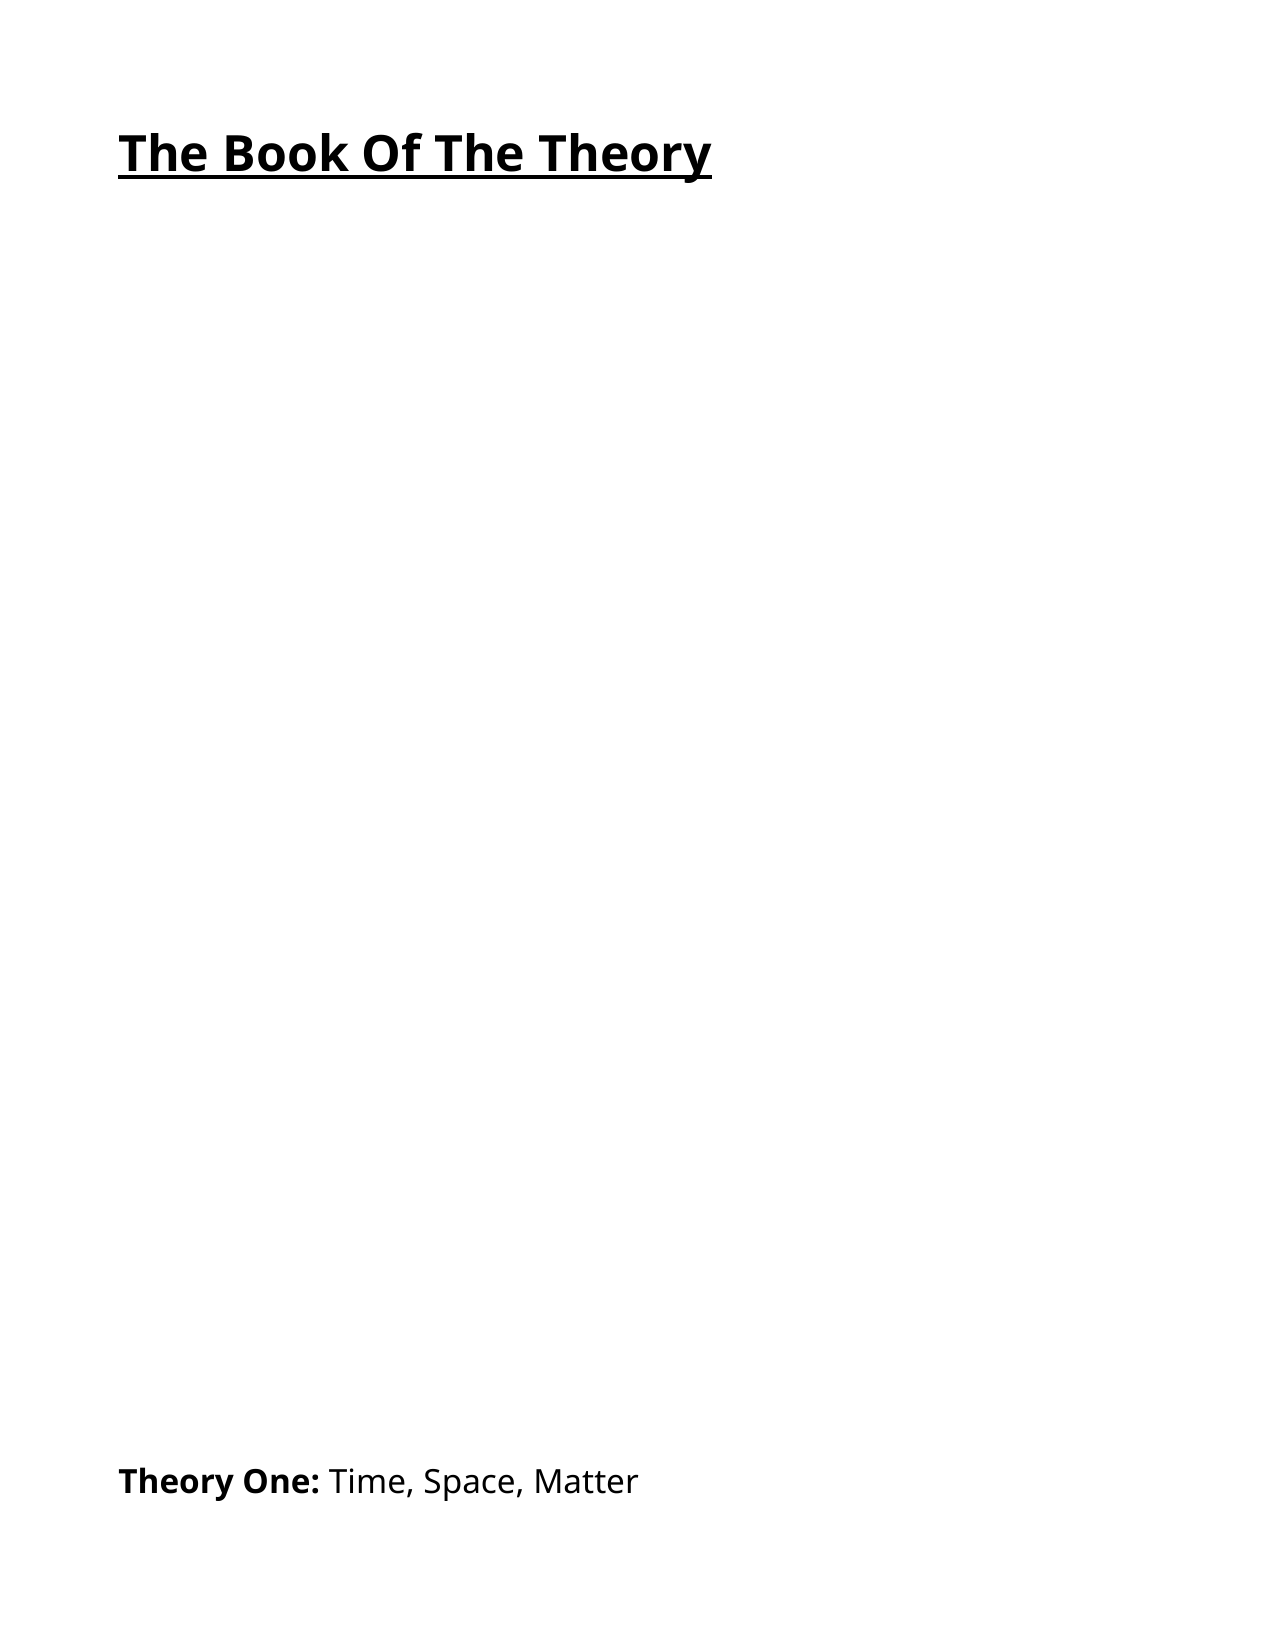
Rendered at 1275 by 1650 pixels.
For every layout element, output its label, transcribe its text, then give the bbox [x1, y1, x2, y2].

text The Book Of The Theory [118, 118, 1157, 186]
text Theory One: Time, Space, Matter [118, 1458, 1157, 1503]
